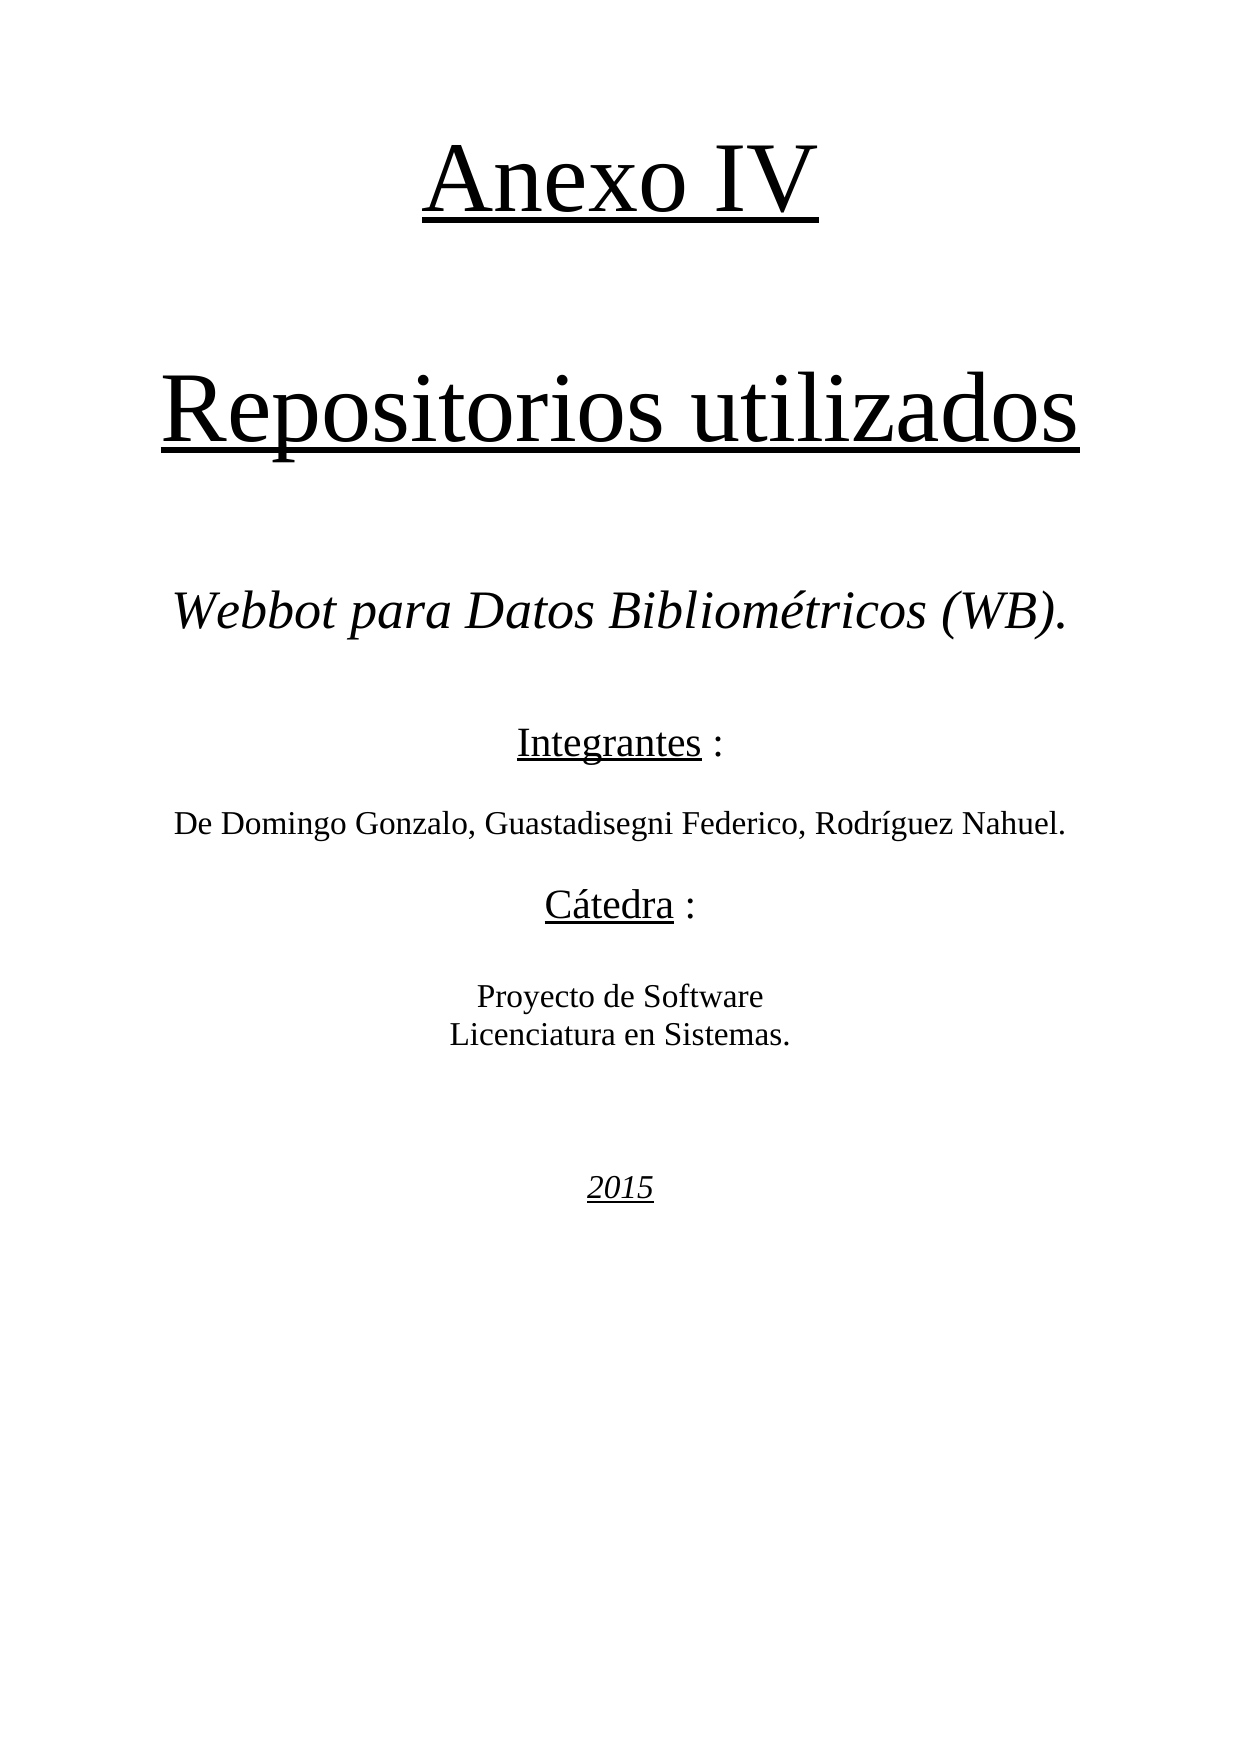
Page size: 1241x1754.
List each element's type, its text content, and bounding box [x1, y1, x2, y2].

text 2015 [118, 1168, 1122, 1206]
text Cátedra : [118, 880, 1122, 928]
text Proyecto de Software [118, 976, 1122, 1014]
text Integrantes : [118, 717, 1122, 765]
text Anexo IV [118, 118, 1122, 233]
text Webbot para Datos Bibliométricos (WB). [118, 578, 1122, 640]
text Repositorios utilizados [118, 348, 1122, 463]
text Licenciatura en Sistemas. [118, 1014, 1122, 1053]
text De Domingo Gonzalo, Guastadisegni Federico, Rodríguez Nahuel. [118, 803, 1122, 842]
